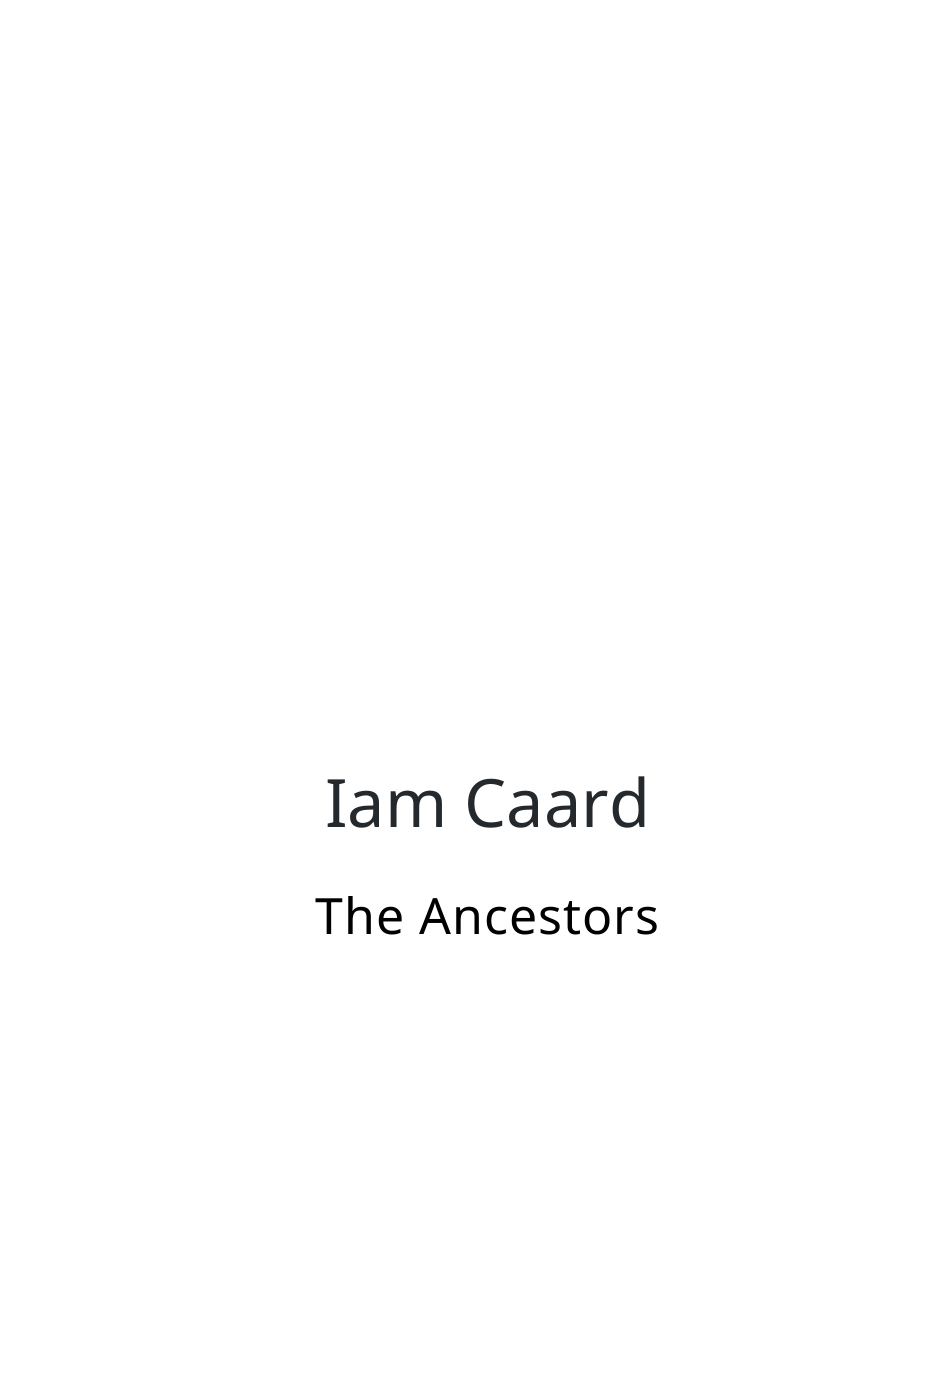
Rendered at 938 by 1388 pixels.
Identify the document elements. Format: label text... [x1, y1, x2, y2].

text The Ancestors [112, 881, 862, 949]
subtitle Iam Caard [112, 756, 862, 847]
